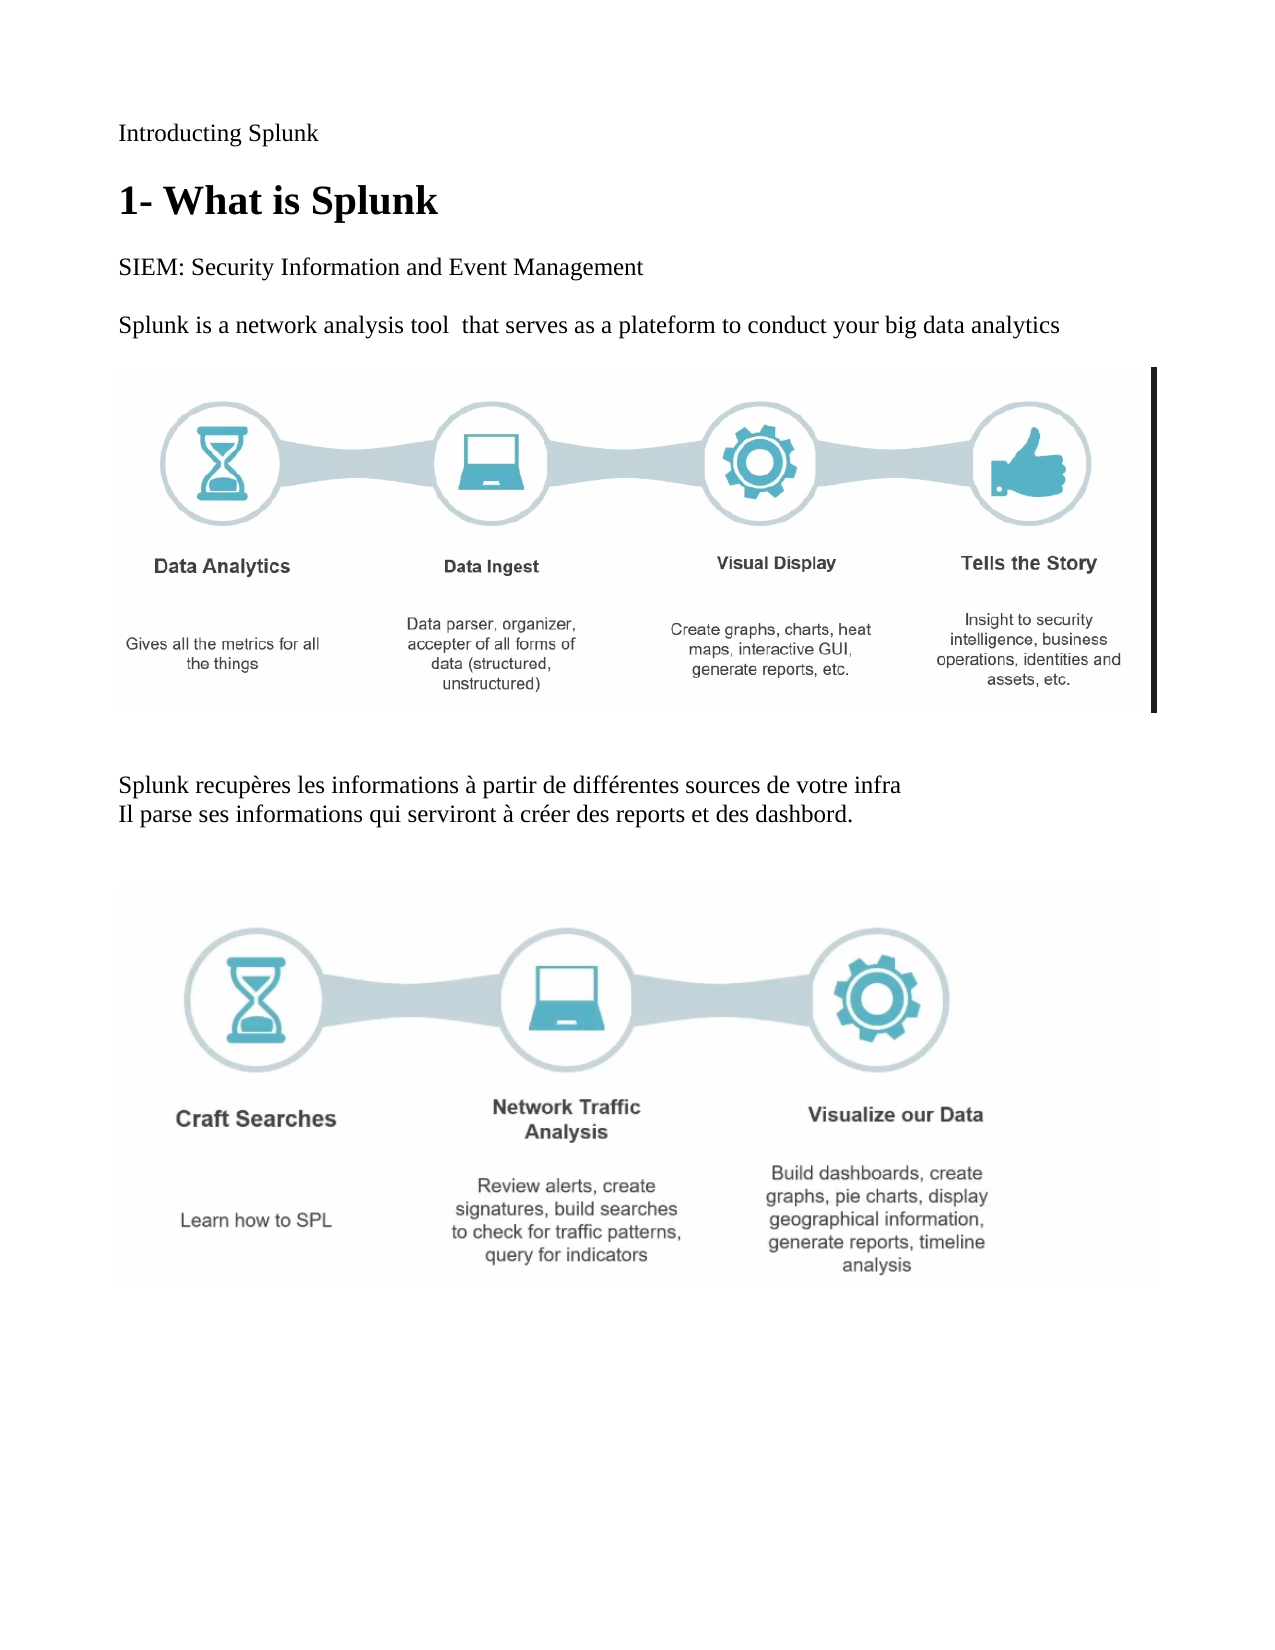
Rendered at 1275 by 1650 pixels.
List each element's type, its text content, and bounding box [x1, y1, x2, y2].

text SIEM: Security Information and Event Management [118, 252, 1157, 281]
text Il parse ses informations qui serviront à créer des reports et des dashbord. [118, 799, 1157, 828]
text 1- What is Splunk [118, 176, 1157, 223]
text Splunk recupères les informations à partir de différentes sources de votre infra [118, 770, 1157, 799]
picture [118, 885, 1157, 1289]
text Introducting Splunk [118, 118, 1157, 147]
text Splunk is a network analysis tool that serves as a plateform to conduct your big data analytics [118, 310, 1157, 338]
picture [118, 367, 1157, 713]
